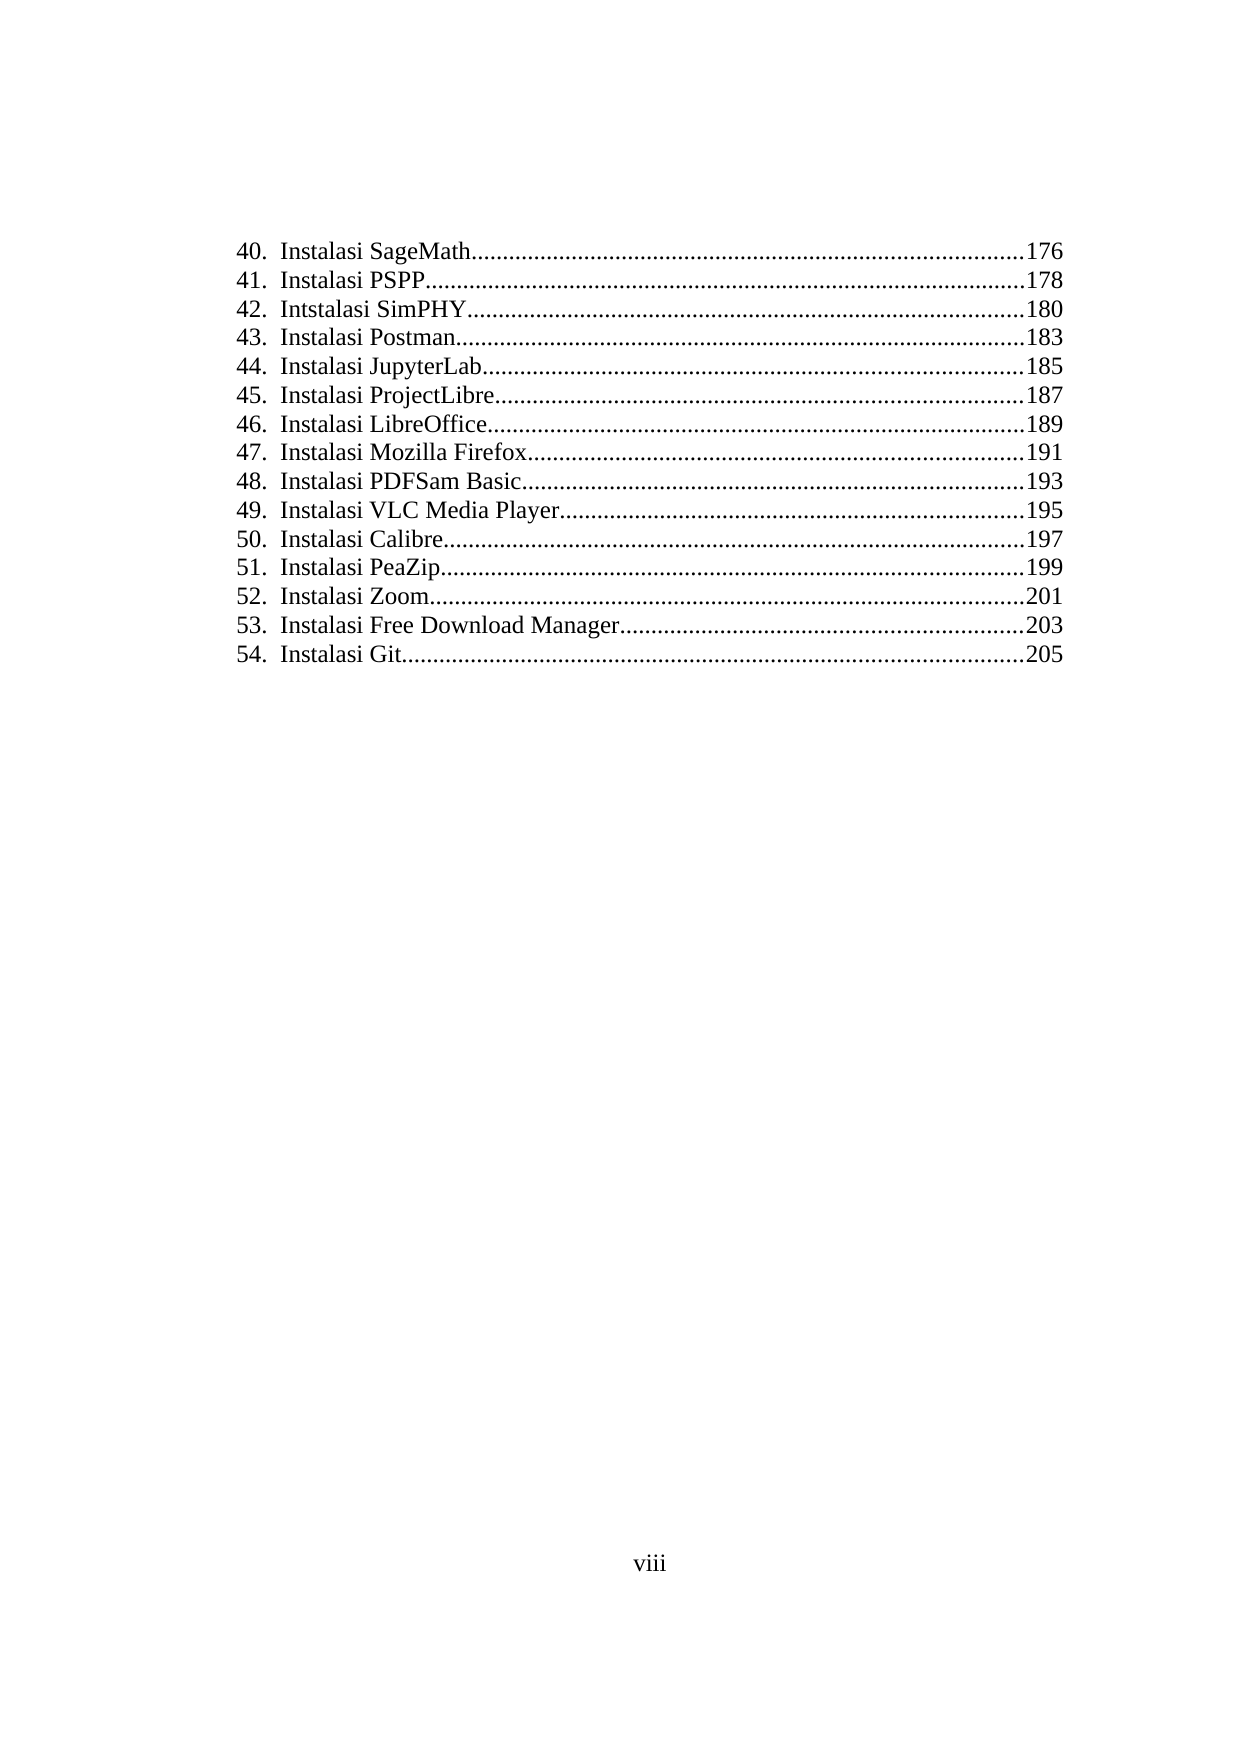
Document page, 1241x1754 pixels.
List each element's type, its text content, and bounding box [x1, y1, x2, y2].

text 44. Instalasi JupyterLab 185 [236, 351, 1063, 380]
text 51. Instalasi PeaZip 199 [236, 552, 1063, 581]
text 54. Instalasi Git 205 [236, 639, 1063, 667]
text 42. Intstalasi SimPHY 180 [236, 294, 1063, 322]
text 49. Instalasi VLC Media Player 195 [236, 495, 1063, 524]
text 48. Instalasi PDFSam Basic 193 [236, 466, 1063, 495]
text 50. Instalasi Calibre 197 [236, 524, 1063, 552]
text 47. Instalasi Mozilla Firefox 191 [236, 437, 1063, 466]
text 41. Instalasi PSPP 178 [236, 265, 1063, 294]
text 52. Instalasi Zoom 201 [236, 581, 1063, 610]
text 45. Instalasi ProjectLibre 187 [236, 380, 1063, 409]
text 46. Instalasi LibreOffice 189 [236, 409, 1063, 437]
text 53. Instalasi Free Download Manager 203 [236, 610, 1063, 639]
text 43. Instalasi Postman 183 [236, 322, 1063, 351]
text 40. Instalasi SageMath 176 [236, 236, 1063, 265]
